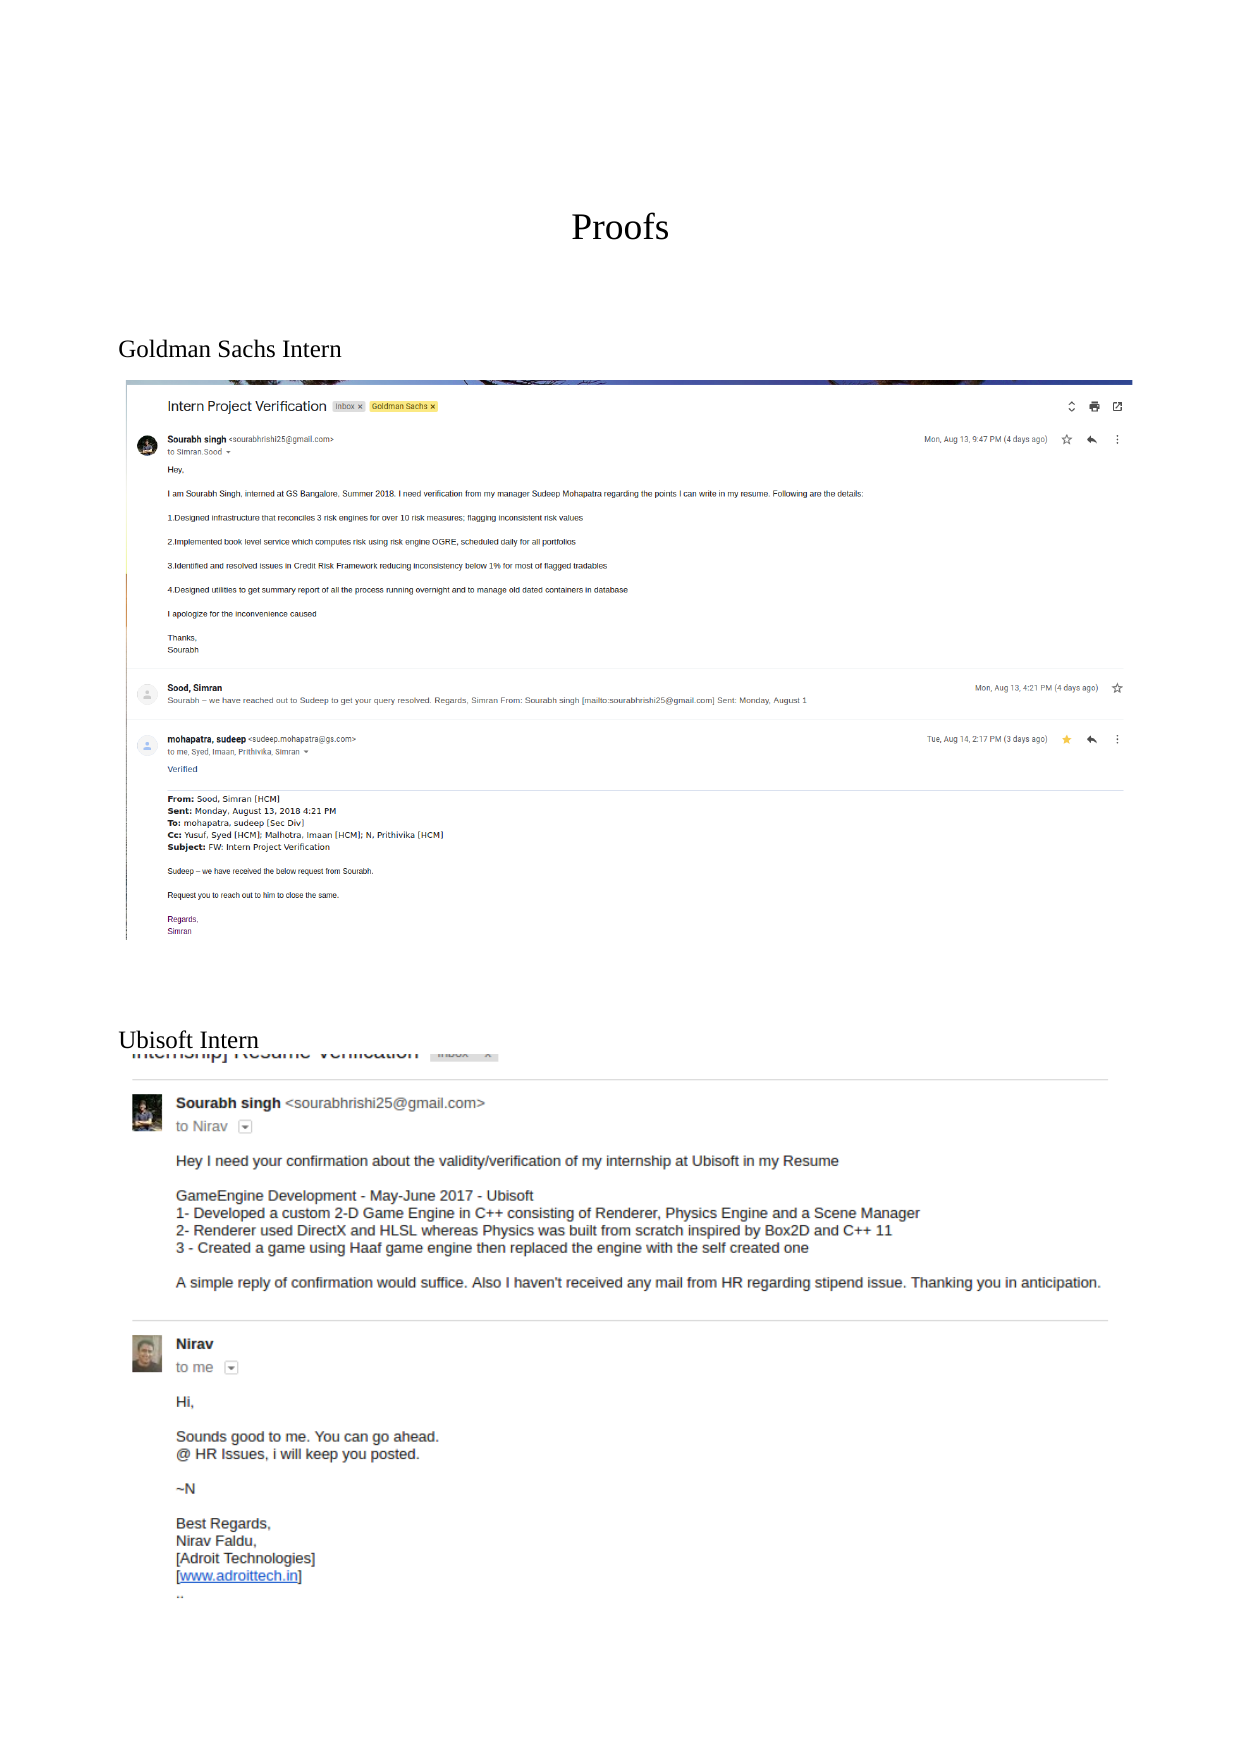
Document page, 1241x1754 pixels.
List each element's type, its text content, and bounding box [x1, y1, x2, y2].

text Proofs [118, 204, 1122, 247]
text Goldman Sachs Intern [118, 334, 1122, 362]
text Ubisoft Intern [118, 1026, 1122, 1054]
picture [125, 380, 1133, 940]
picture [132, 1054, 522, 1600]
